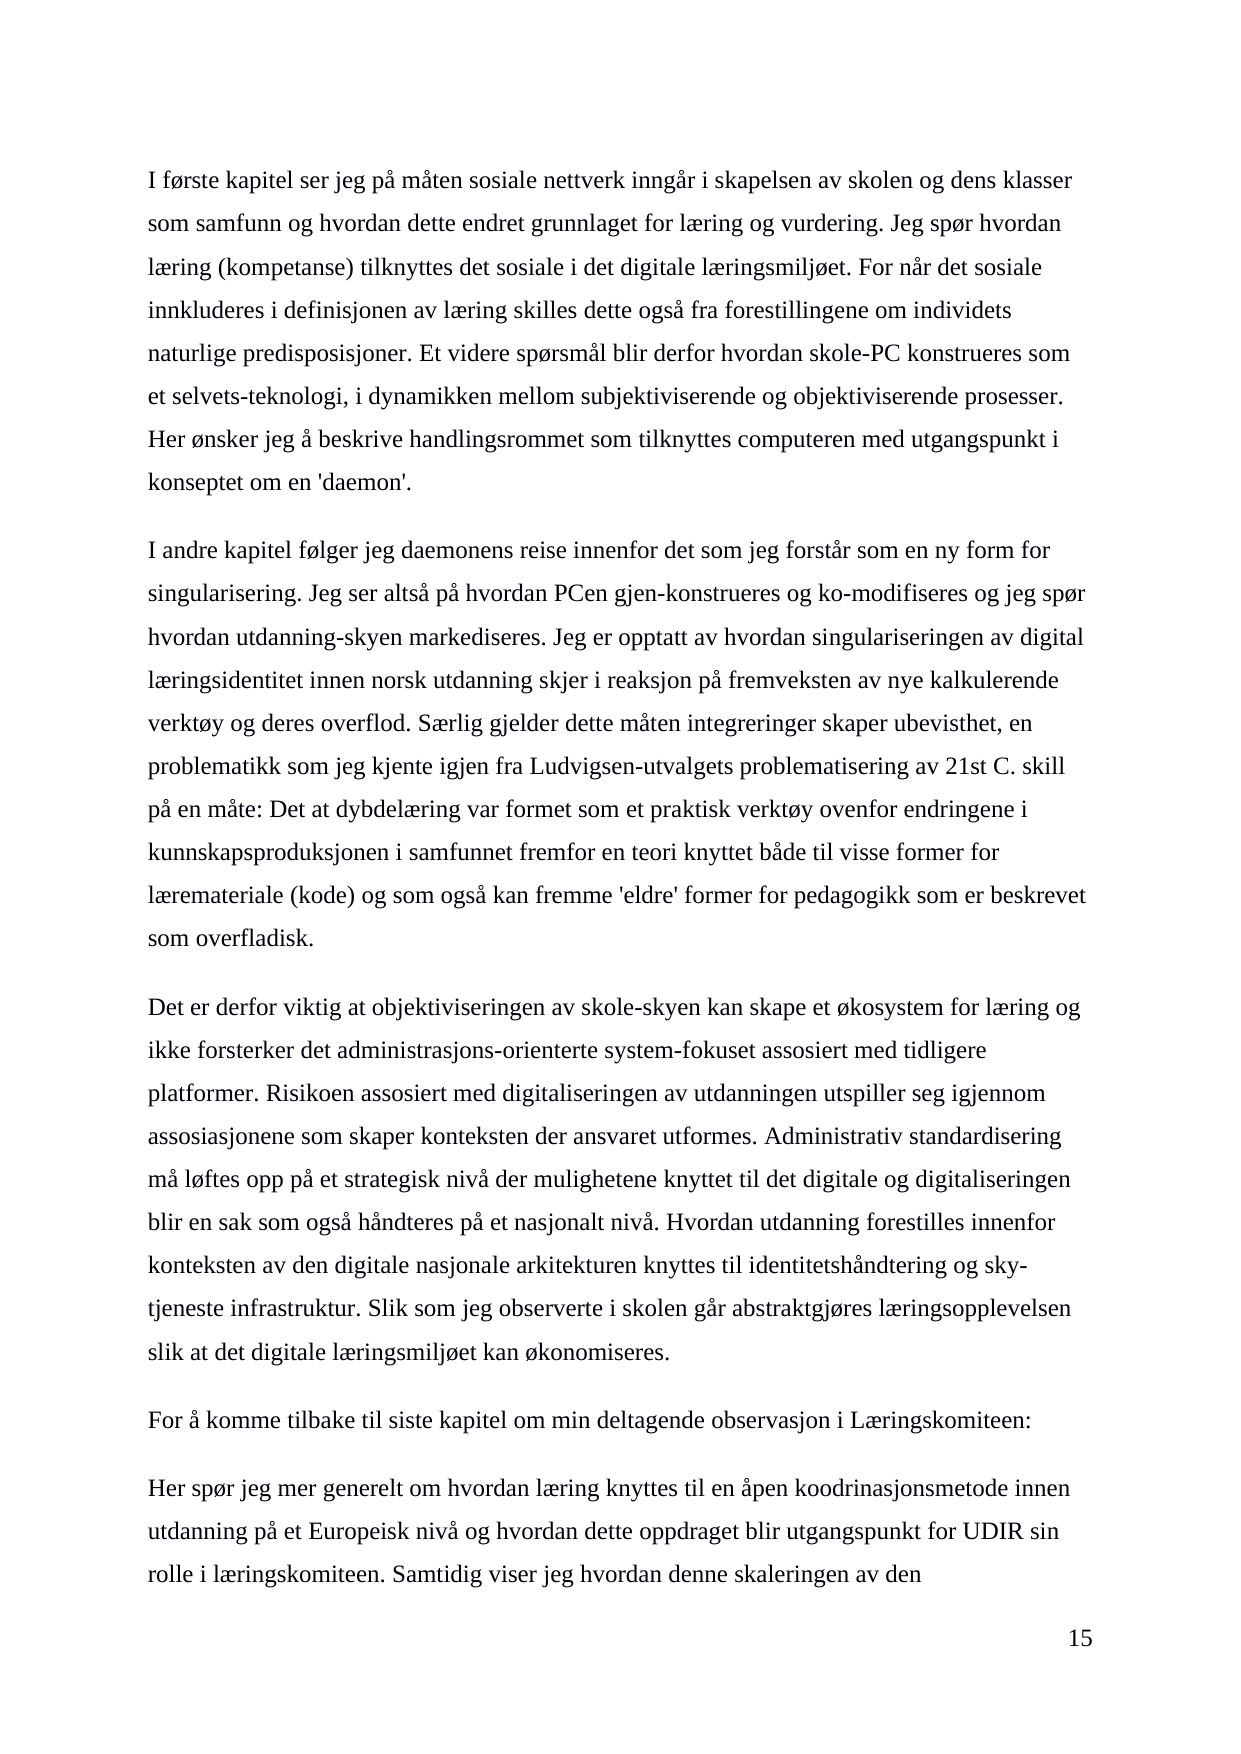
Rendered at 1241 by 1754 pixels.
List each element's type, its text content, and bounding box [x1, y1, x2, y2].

text For å komme tilbake til siste kapitel om min deltagende observasjon i Læringskomiteen: [148, 1405, 1092, 1433]
text Det er derfor viktig at objektiviseringen av skole-skyen kan skape et økosystem for læring og ikke forsterker det administrasjons-orienterte system-fokuset assosiert med tidligere platformer. Risikoen assosiert med digitaliseringen av utdanningen utspiller seg igjennom assosiasjonene som skaper konteksten der ansvaret utformes. Administrativ standardisering må løftes opp på et strategisk nivå der mulighetene knyttet til det digitale og digitaliseringen blir en sak som også håndteres på et nasjonalt nivå. Hvordan utdanning forestilles innenfor konteksten av den digitale nasjonale arkitekturen knyttes til identitetshåndtering og sky-tjeneste infrastruktur. Slik som jeg observerte i skolen går abstraktgjøres læringsopplevelsen slik at det digitale læringsmiljøet kan økonomiseres. [148, 992, 1092, 1365]
text Her spør jeg mer generelt om hvordan læring knyttes til en åpen koodrinasjonsmetode innen utdanning på et Europeisk nivå og hvordan dette oppdraget blir utgangspunkt for UDIR sin rolle i læringskomiteen. Samtidig viser jeg hvordan denne skaleringen av den [148, 1473, 1092, 1588]
text I andre kapitel følger jeg daemonens reise innenfor det som jeg forstår som en ny form for singularisering. Jeg ser altså på hvordan PCen gjen-konstrueres og ko-modifiseres og jeg spør hvordan utdanning-skyen markediseres. Jeg er opptatt av hvordan singulariseringen av digital læringsidentitet innen norsk utdanning skjer i reaksjon på fremveksten av nye kalkulerende verktøy og deres overflod. Særlig gjelder dette måten integreringer skaper ubevisthet, en problematikk som jeg kjente igjen fra Ludvigsen-utvalgets problematisering av 21st C. skill på en måte: Det at dybdelæring var formet som et praktisk verktøy ovenfor endringene i kunnskapsproduksjonen i samfunnet fremfor en teori knyttet både til visse former for læremateriale (kode) og som også kan fremme 'eldre' former for pedagogikk som er beskrevet som overfladisk. [148, 535, 1092, 952]
text I første kapitel ser jeg på måten sosiale nettverk inngår i skapelsen av skolen og dens klasser som samfunn og hvordan dette endret grunnlaget for læring og vurdering. Jeg spør hvordan læring (kompetanse) tilknyttes det sosiale i det digitale læringsmiljøet. For når det sosiale innkluderes i definisjonen av læring skilles dette også fra forestillingene om individets naturlige predisposisjoner. Et videre spørsmål blir derfor hvordan skole-PC konstrueres som et selvets-teknologi, i dynamikken mellom subjektiviserende og objektiviserende prosesser. Her ønsker jeg å beskrive handlingsrommet som tilknyttes computeren med utgangspunkt i konseptet om en 'daemon'. [148, 165, 1092, 496]
